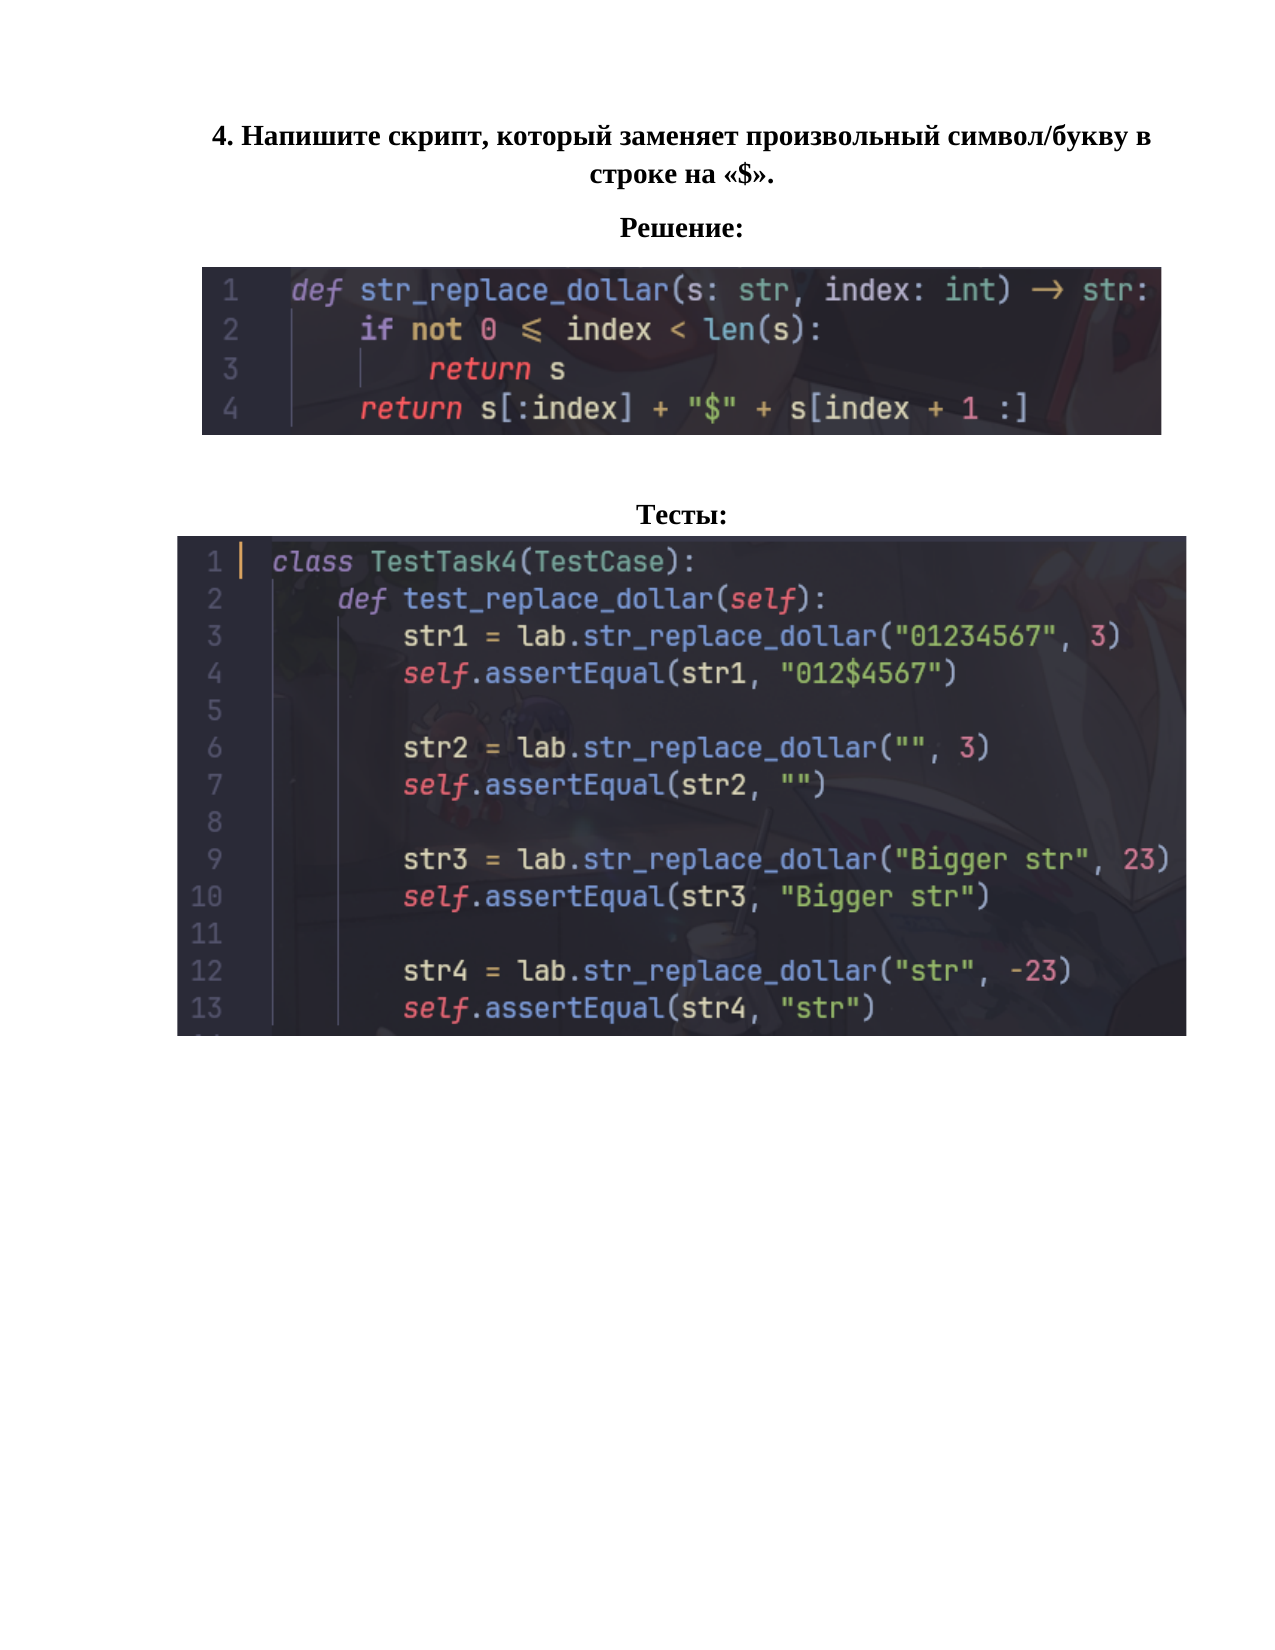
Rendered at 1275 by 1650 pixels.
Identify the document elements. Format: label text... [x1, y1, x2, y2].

text 4. Напишите скрипт, который заменяет произвольный символ/букву в строке на «$». [177, 118, 1186, 190]
picture [177, 536, 1187, 1036]
text Решение: [177, 210, 1186, 243]
text Тесты: [177, 497, 1186, 531]
picture [202, 267, 1162, 435]
